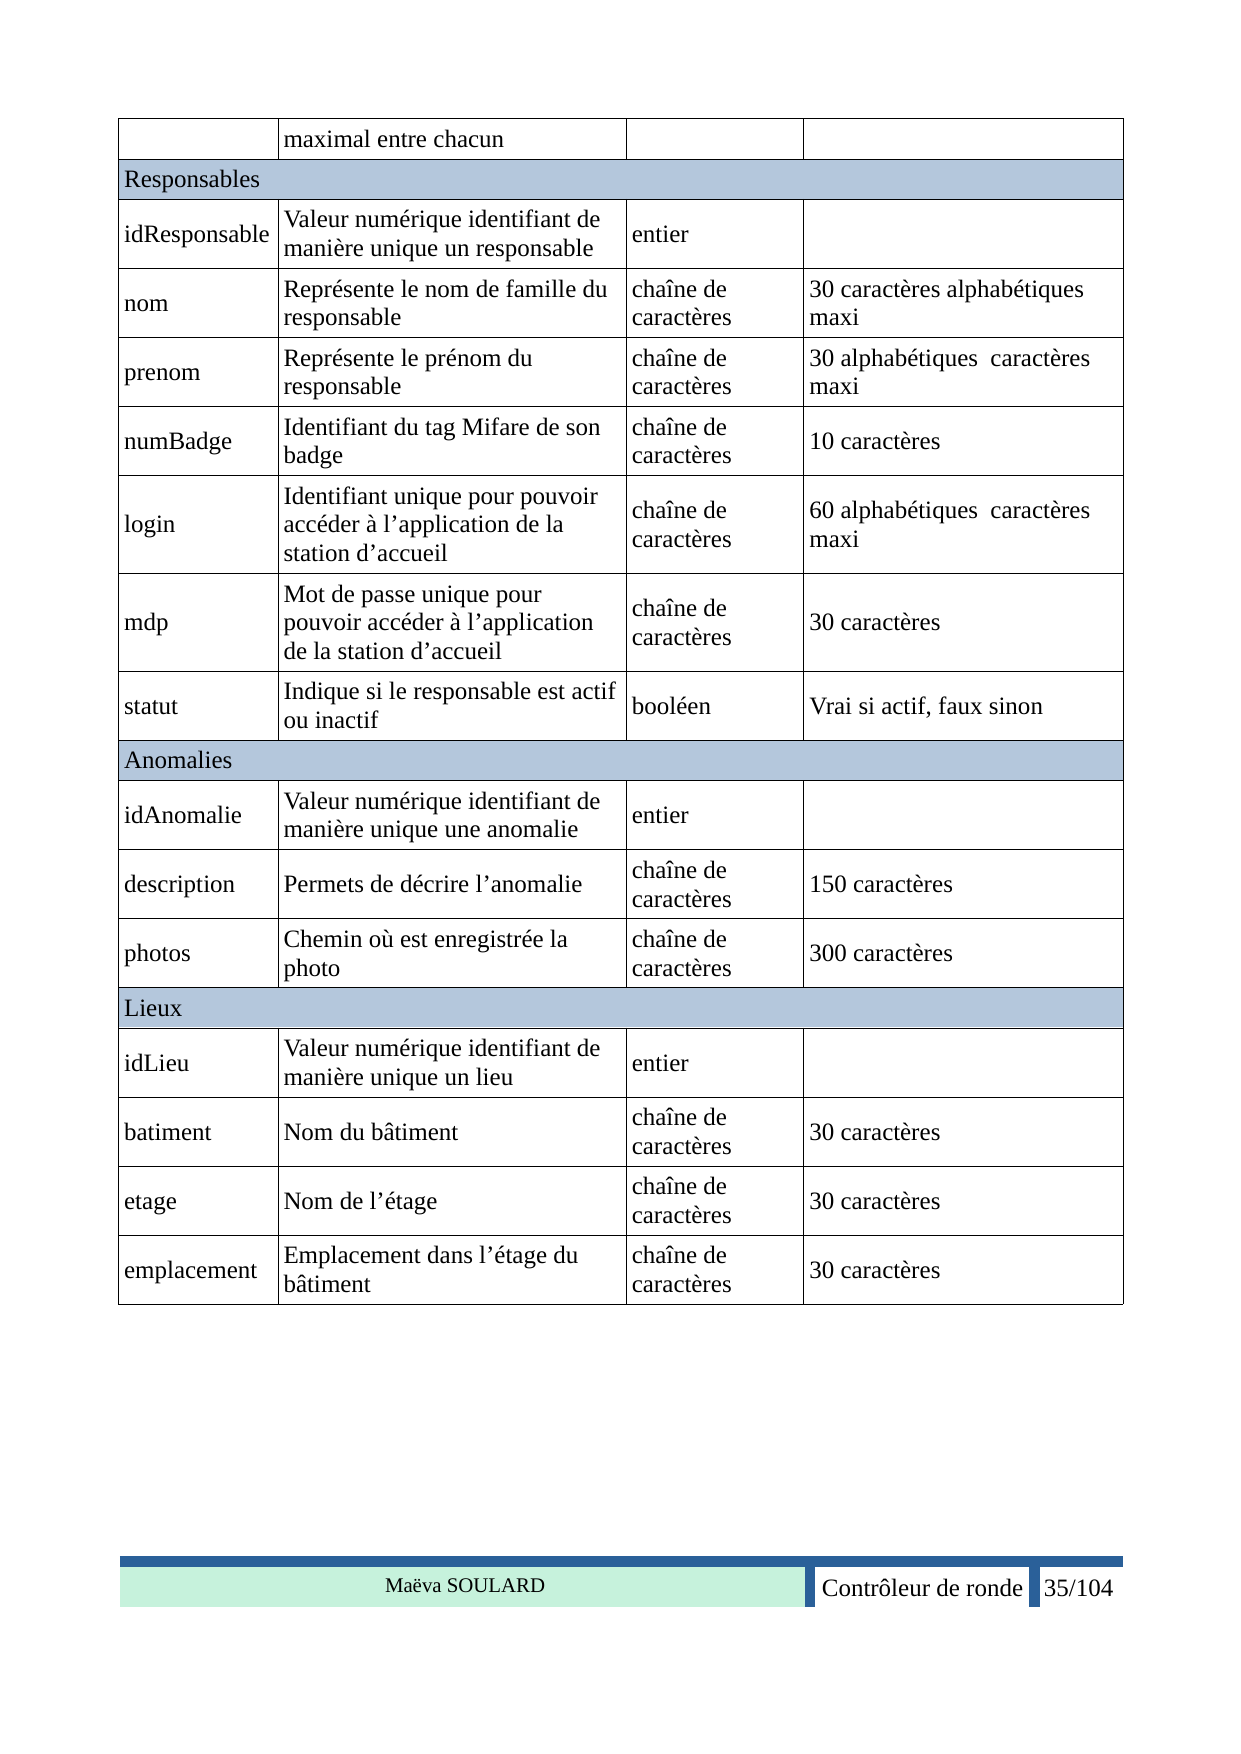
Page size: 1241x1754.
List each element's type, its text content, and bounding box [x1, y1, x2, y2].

table_cell mdp [119, 574, 278, 671]
table_cell 30 caractères [804, 1098, 1123, 1166]
table_cell Valeur numérique identifiant de manière unique un responsable [279, 200, 626, 268]
table_cell idResponsable [119, 200, 278, 268]
table_cell 30 caractères alphabétiques maxi [804, 269, 1123, 337]
table_cell Indique si le responsable est actif ou inactif [279, 672, 626, 740]
table_cell statut [119, 672, 278, 740]
table_cell [804, 200, 1123, 268]
table_cell [627, 119, 803, 158]
table_cell Valeur numérique identifiant de manière unique un lieu [279, 1029, 626, 1097]
table_cell 30 caractères [804, 1236, 1123, 1304]
table_cell chaîne de caractères [627, 338, 803, 406]
table_cell Nom du bâtiment [279, 1098, 626, 1166]
table_cell 150 caractères [804, 850, 1123, 918]
table_cell Lieux [119, 988, 1123, 1027]
table_cell idLieu [119, 1029, 278, 1097]
table_cell chaîne de caractères [627, 476, 803, 573]
table_cell Anomalies [119, 741, 1123, 780]
table_cell chaîne de caractères [627, 1167, 803, 1235]
table_cell Identifiant du tag Mifare de son badge [279, 407, 626, 475]
table_cell chaîne de caractères [627, 850, 803, 918]
table_cell nom [119, 269, 278, 337]
table_cell 30 caractères [804, 574, 1123, 671]
table_cell chaîne de caractères [627, 269, 803, 337]
table_cell login [119, 476, 278, 573]
table_cell Valeur numérique identifiant de manière unique une anomalie [279, 781, 626, 849]
table_cell [804, 781, 1123, 849]
table_cell chaîne de caractères [627, 574, 803, 671]
table_cell Mot de passe unique pour pouvoir accéder à l’application de la station d’accueil [279, 574, 626, 671]
table_cell entier [627, 1029, 803, 1097]
table_cell idAnomalie [119, 781, 278, 849]
table_cell emplacement [119, 1236, 278, 1304]
table_cell chaîne de caractères [627, 1236, 803, 1304]
table_cell chaîne de caractères [627, 919, 803, 987]
table_cell etage [119, 1167, 278, 1235]
table_cell [119, 119, 278, 158]
table_cell chaîne de caractères [627, 1098, 803, 1166]
table_cell prenom [119, 338, 278, 406]
table_cell maximal entre chacun [279, 119, 626, 158]
table_cell Identifiant unique pour pouvoir accéder à l’application de la station d’accueil [279, 476, 626, 573]
table_cell 30 alphabétiques caractères maxi [804, 338, 1123, 406]
table_cell description [119, 850, 278, 918]
table_cell 60 alphabétiques caractères maxi [804, 476, 1123, 573]
table_cell Représente le prénom du responsable [279, 338, 626, 406]
table_cell entier [627, 781, 803, 849]
table_cell booléen [627, 672, 803, 740]
table_cell [804, 1029, 1123, 1097]
table_cell [804, 119, 1123, 158]
table_cell Emplacement dans l’étage du bâtiment [279, 1236, 626, 1304]
table_cell Chemin où est enregistrée la photo [279, 919, 626, 987]
table_cell 30 caractères [804, 1167, 1123, 1235]
table_cell entier [627, 200, 803, 268]
table_cell 300 caractères [804, 919, 1123, 987]
table_cell Permets de décrire l’anomalie [279, 850, 626, 918]
table_cell numBadge [119, 407, 278, 475]
table_cell chaîne de caractères [627, 407, 803, 475]
table_cell photos [119, 919, 278, 987]
table_cell Vrai si actif, faux sinon [804, 672, 1123, 740]
table_cell Responsables [119, 160, 1123, 199]
table_cell batiment [119, 1098, 278, 1166]
table_cell Représente le nom de famille du responsable [279, 269, 626, 337]
table_cell 10 caractères [804, 407, 1123, 475]
table_cell Nom de l’étage [279, 1167, 626, 1235]
